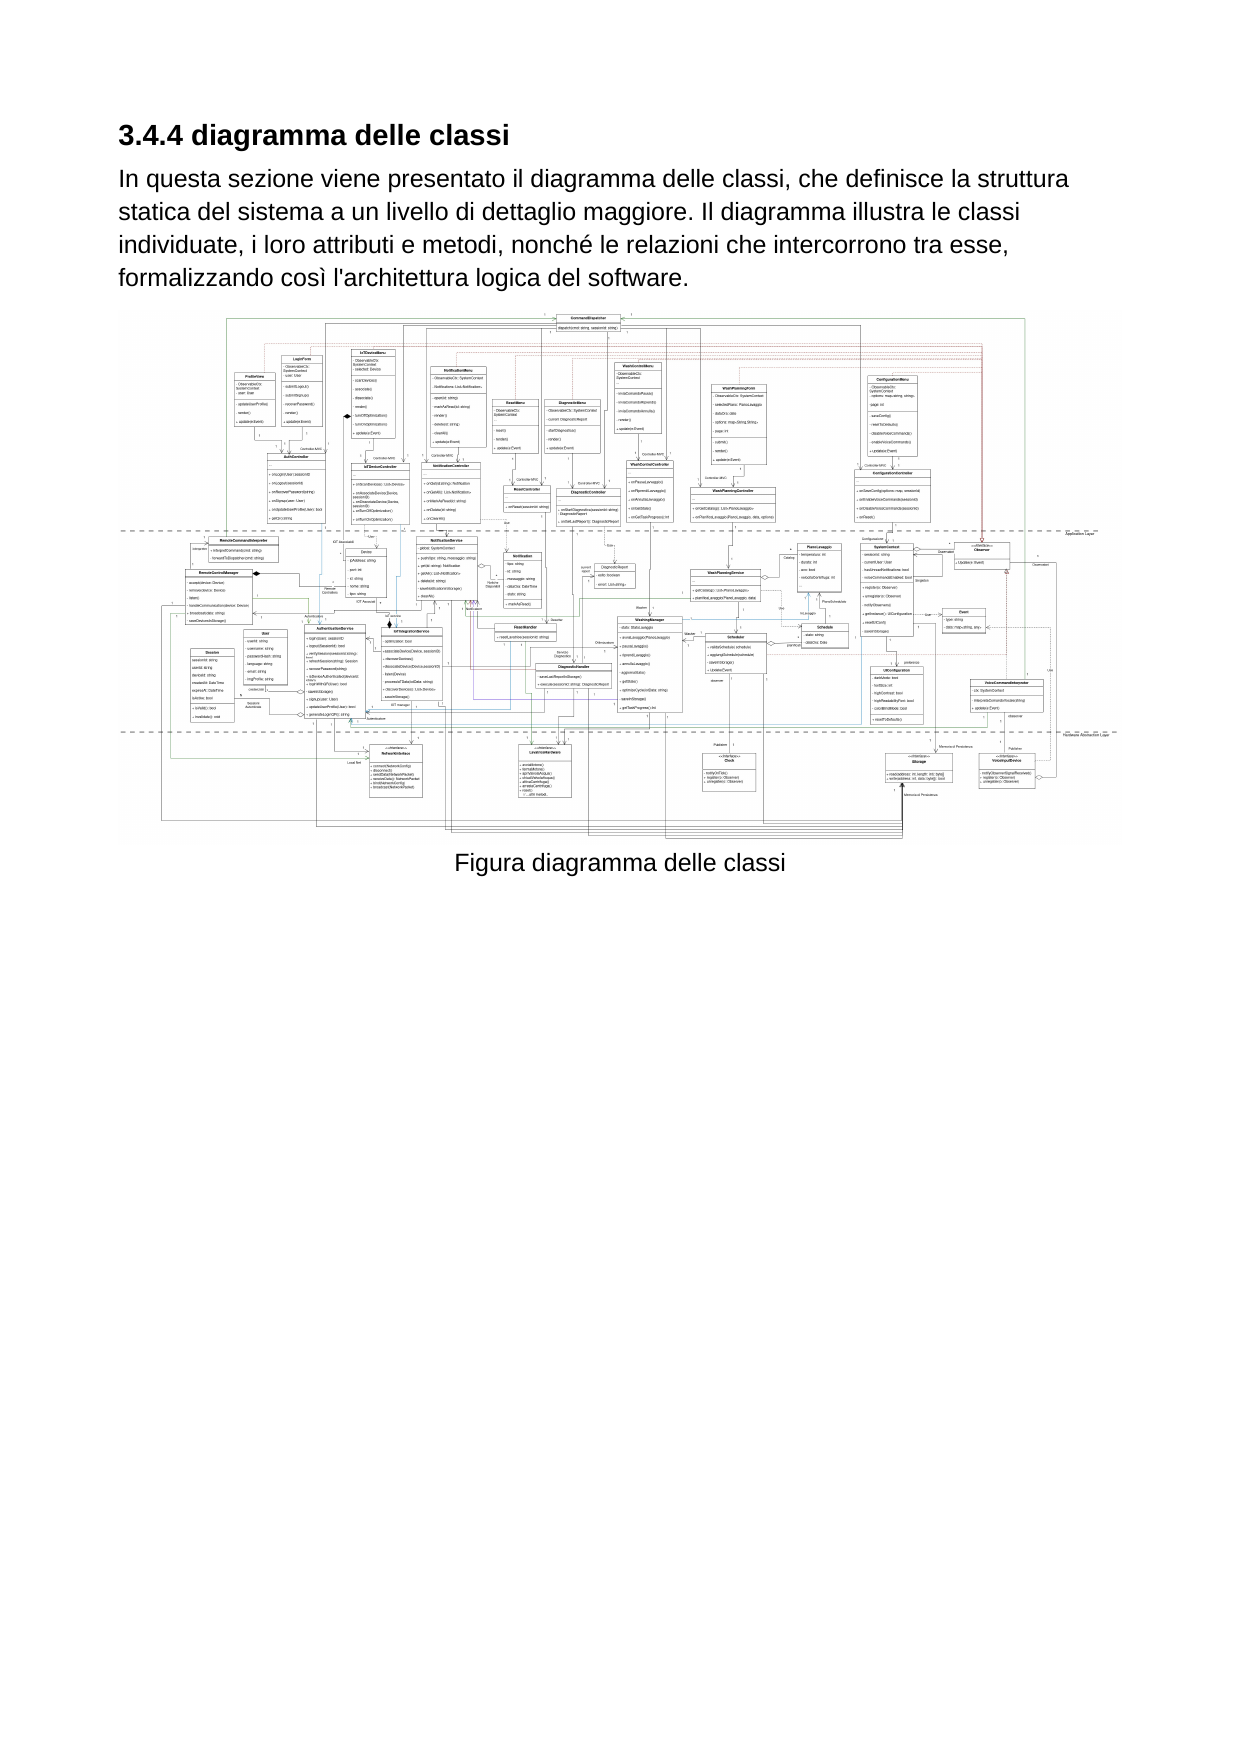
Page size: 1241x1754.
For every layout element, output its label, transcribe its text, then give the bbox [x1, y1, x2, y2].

picture [118, 310, 1123, 845]
text Figura diagramma delle classi [118, 845, 1122, 877]
text In questa sezione viene presentato il diagramma delle classi, che definisce la struttura statica del sistema a un livello di dettaglio maggiore. Il diagramma illustra le classi individuate, i loro attributi e metodi, nonché le relazioni che intercorrono tra esse, formalizzando così l'architettura logica del software. [118, 164, 1122, 292]
subtitle 3.4.4 diagramma delle classi [118, 118, 1122, 152]
